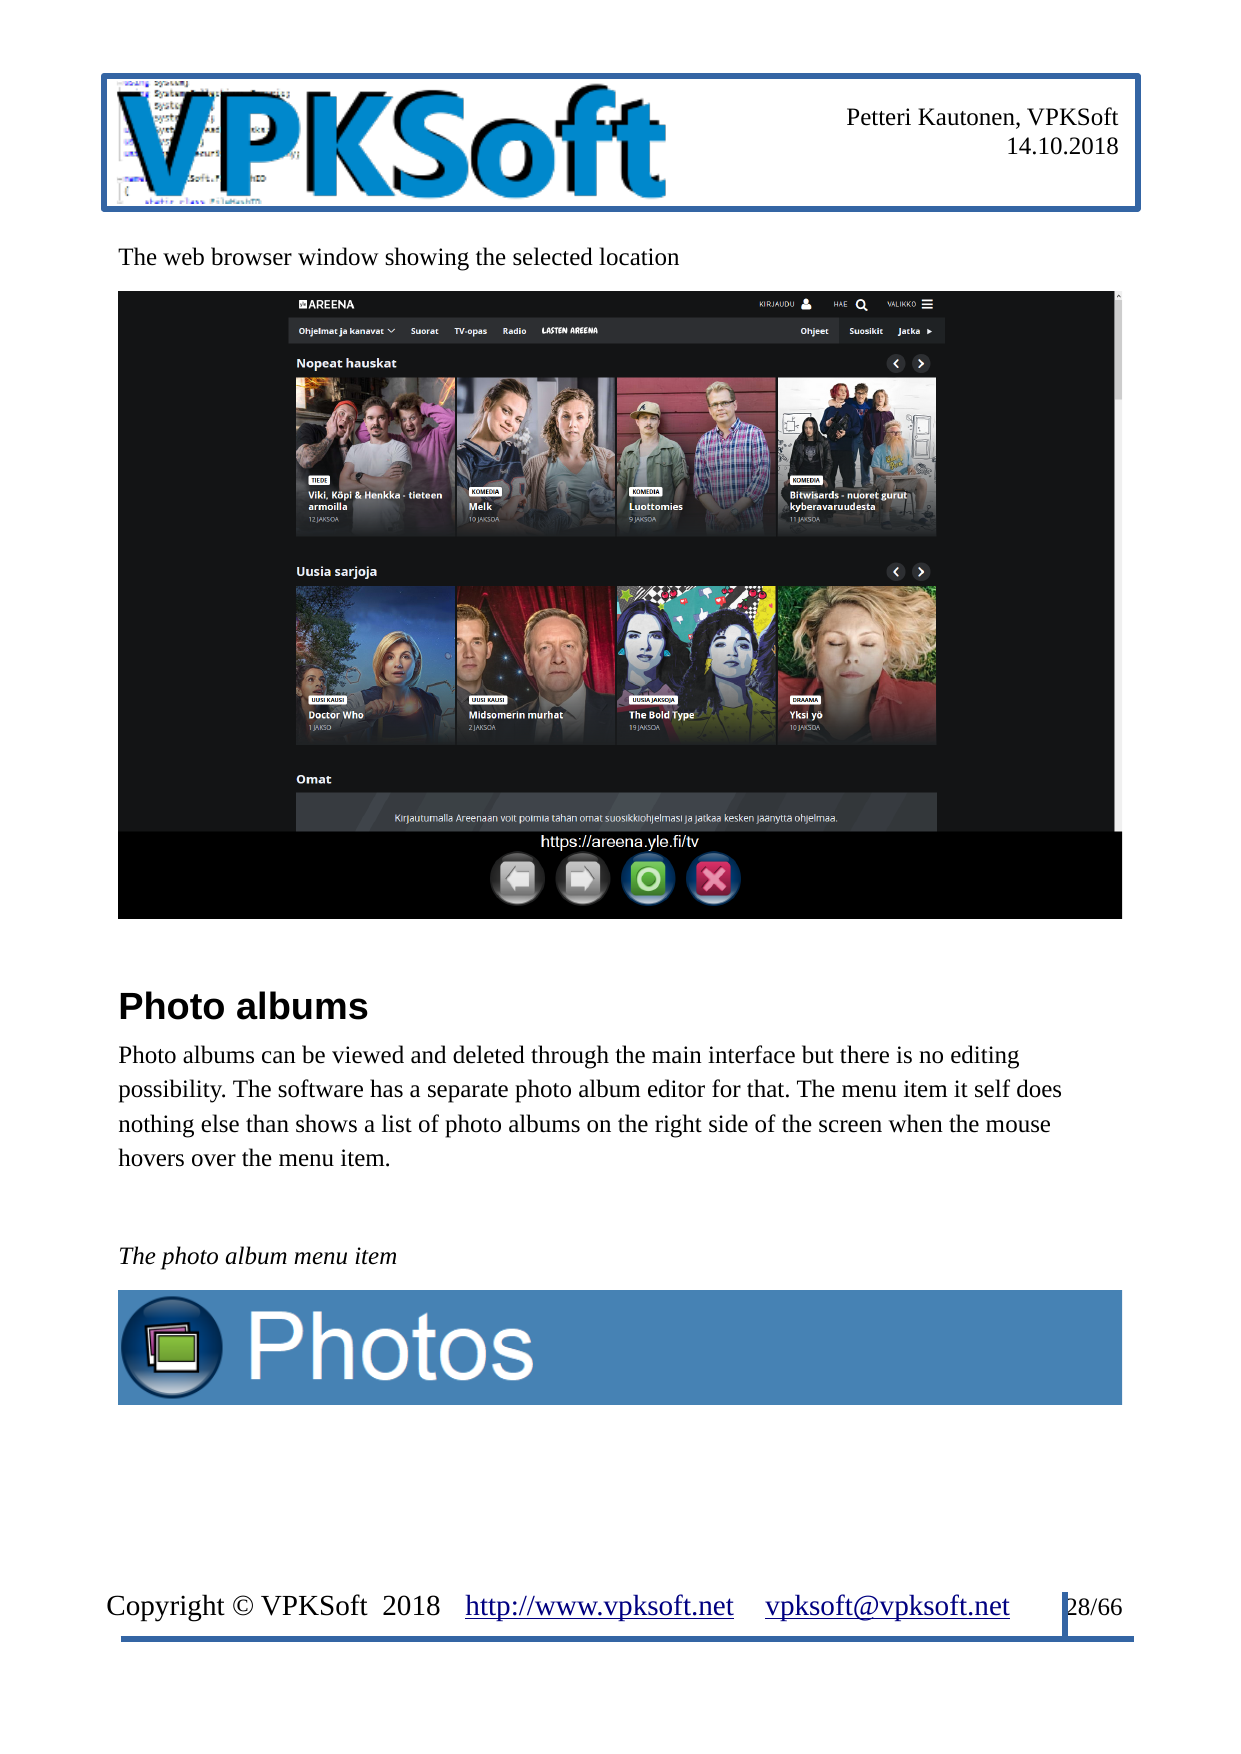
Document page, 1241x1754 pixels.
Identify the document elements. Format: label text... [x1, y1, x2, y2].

text The photo album menu item [118, 1241, 1122, 1270]
subtitle Photo albums [118, 984, 1122, 1027]
picture [118, 1290, 1123, 1405]
text Photo albums can be viewed and deleted through the main interface but there is no editing possibility. The software has a separate photo album editor for that. The menu item it self does nothing else than shows a list of photo albums on the right side of the screen when the mouse hovers over the menu item. [118, 1040, 1122, 1172]
text The web browser window showing the selected location [118, 242, 1122, 271]
picture [116, 81, 672, 204]
picture [118, 291, 1123, 919]
